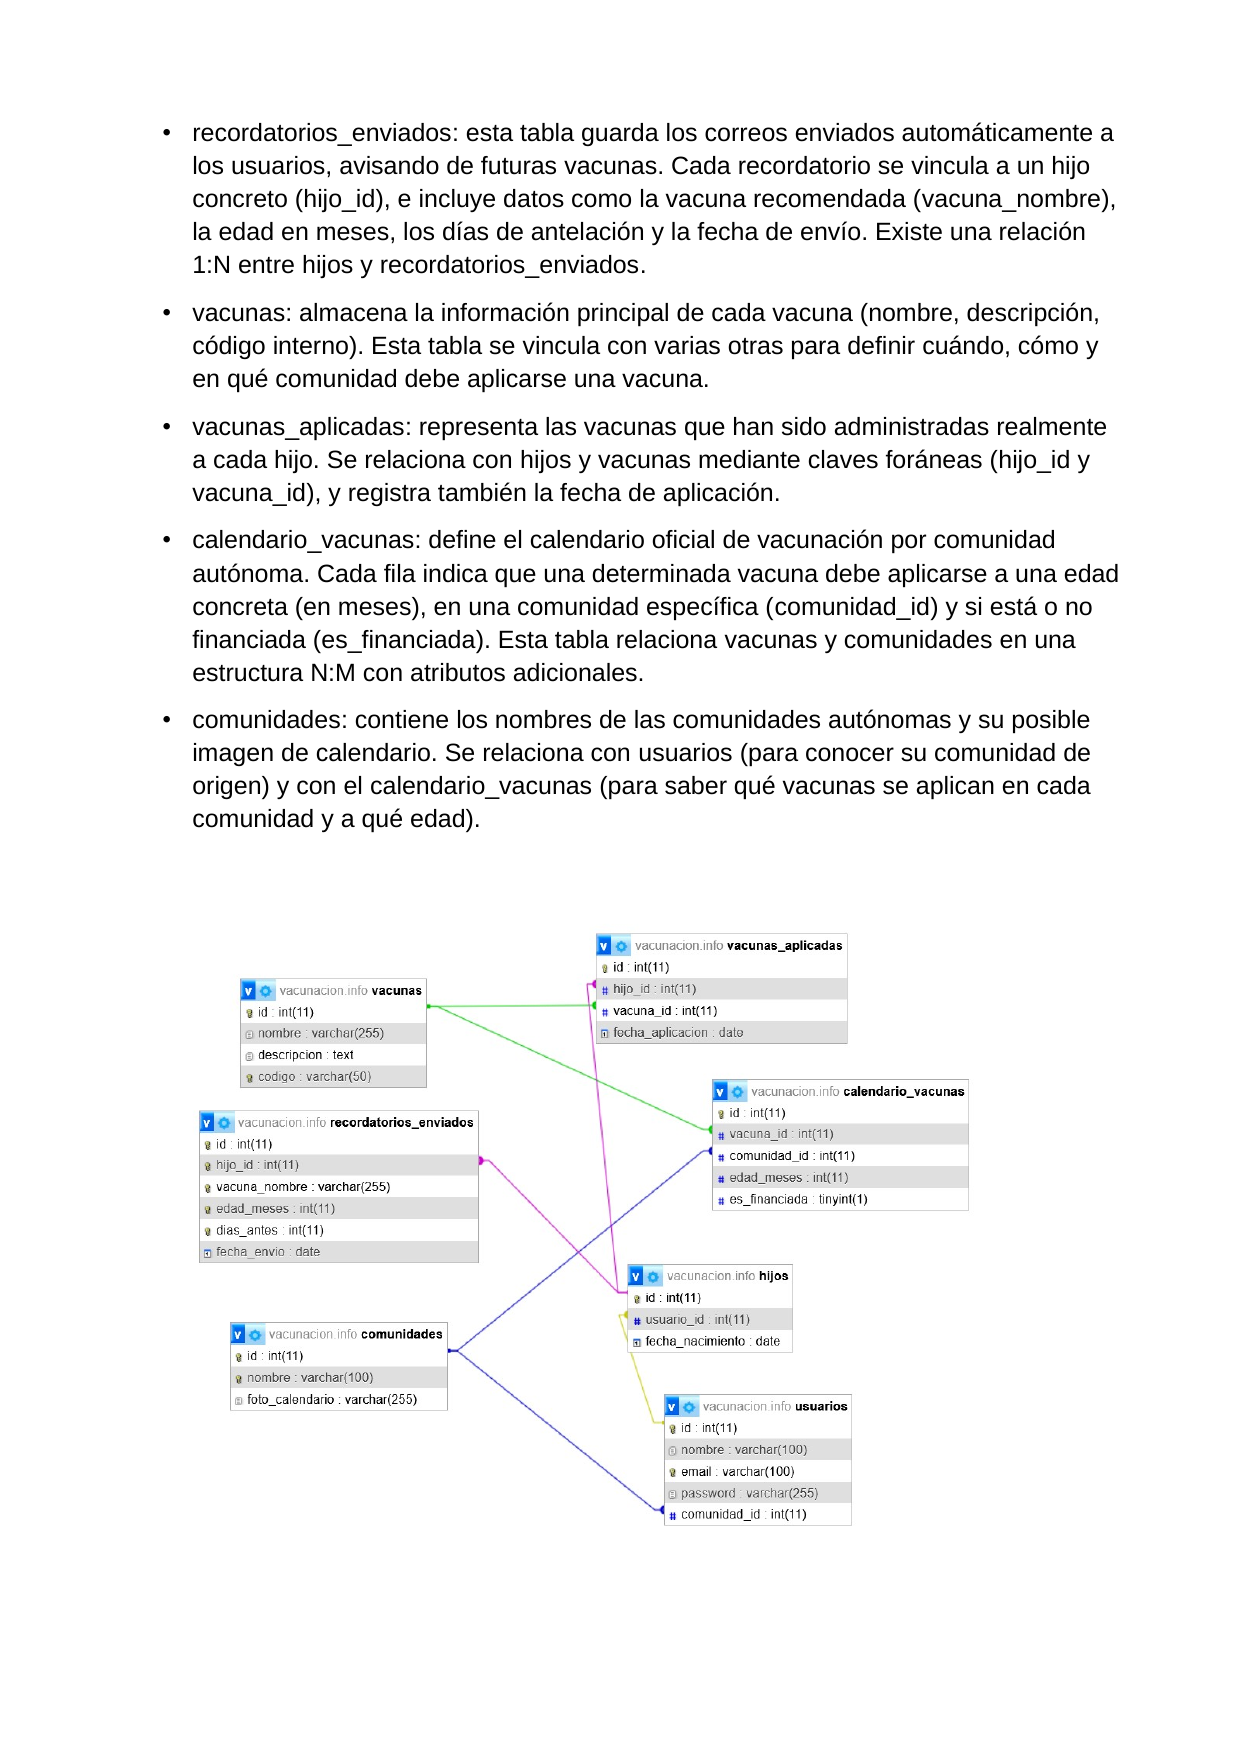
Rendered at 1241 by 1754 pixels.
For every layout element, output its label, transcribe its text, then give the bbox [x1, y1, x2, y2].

list vacunas_aplicadas: representa las vacunas que han sido administradas realmente a cada hijo. Se relaciona con hijos y vacunas mediante claves foráneas (hijo_id y vacuna_id), y registra también la fecha de aplicación. [162, 412, 1122, 507]
list recordatorios_enviados: esta tabla guarda los correos enviados automáticamente a los usuarios, avisando de futuras vacunas. Cada recordatorio se vincula a un hijo concreto (hijo_id), e incluye datos como la vacuna recomendada (vacuna_nombre), la edad en meses, los días de antelación y la fecha de envío. Existe una relación 1:N entre hijos y recordatorios_enviados. [162, 118, 1122, 279]
picture [118, 899, 1123, 1539]
list vacunas: almacena la información principal de cada vacuna (nombre, descripción, código interno). Esta tabla se vincula con varias otras para definir cuándo, cómo y en qué comunidad debe aplicarse una vacuna. [162, 298, 1122, 393]
list comunidades: contiene los nombres de las comunidades autónomas y su posible imagen de calendario. Se relaciona con usuarios (para conocer su comunidad de origen) y con el calendario_vacunas (para saber qué vacunas se aplican en cada comunidad y a qué edad). [162, 705, 1122, 833]
list calendario_vacunas: define el calendario oficial de vacunación por comunidad autónoma. Cada fila indica que una determinada vacuna debe aplicarse a una edad concreta (en meses), en una comunidad específica (comunidad_id) y si está o no financiada (es_financiada). Esta tabla relaciona vacunas y comunidades en una estructura N:M con atributos adicionales. [162, 525, 1122, 686]
